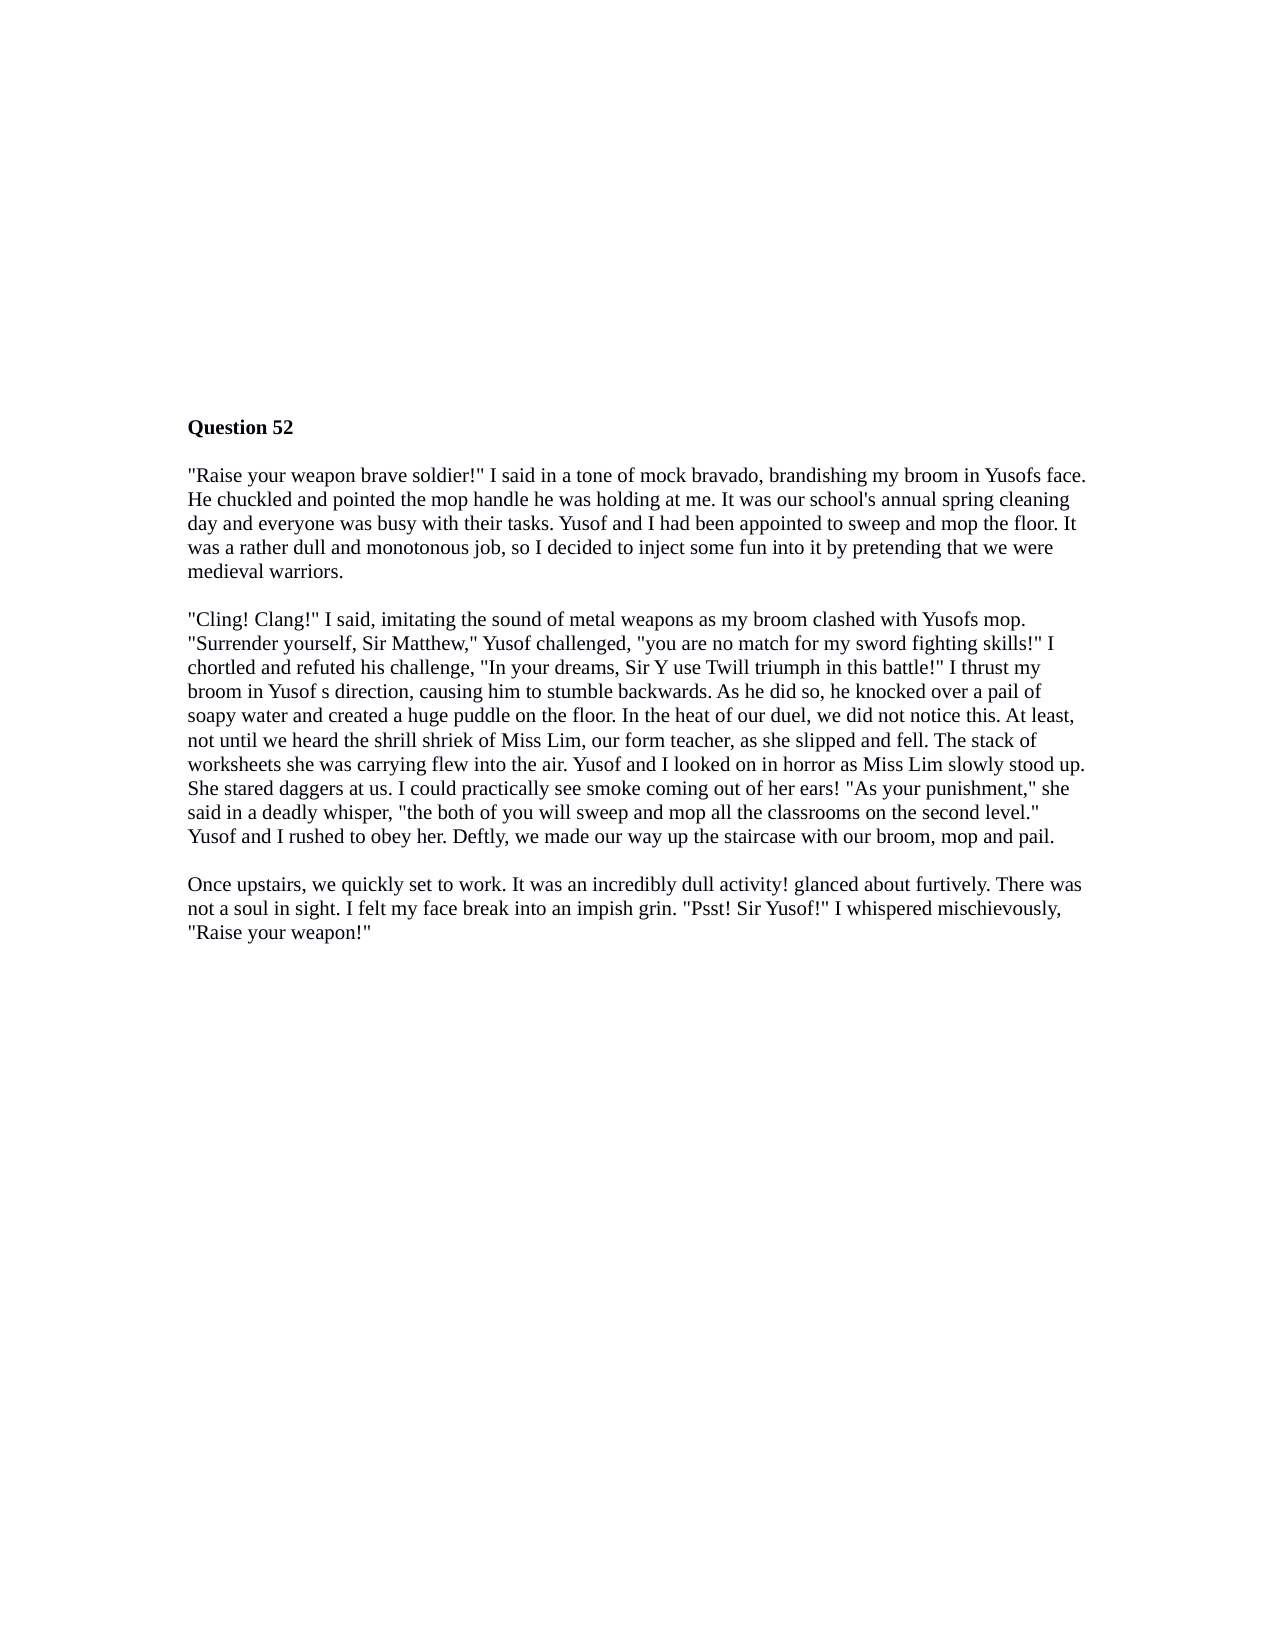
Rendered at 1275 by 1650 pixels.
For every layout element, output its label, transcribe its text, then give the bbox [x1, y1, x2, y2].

text Question 52 [187, 415, 1087, 439]
text "Raise your weapon brave soldier!" I said in a tone of mock bravado, brandishing my broom in Yusofs face. He chuckled and pointed the mop handle he was holding at me. It was our school's annual spring cleaning day and everyone was busy with their tasks. Yusof and I had been appointed to sweep and mop the floor. It was a rather dull and monotonous job, so I decided to inject some fun into it by pretending that we were medieval warriors. [187, 463, 1087, 583]
text "Cling! Clang!" I said, imitating the sound of metal weapons as my broom clashed with Yusofs mop. "Surrender yourself, Sir Matthew," Yusof challenged, "you are no match for my sword fighting skills!" I chortled and refuted his challenge, "In your dreams, Sir Y use Twill triumph in this battle!" I thrust my broom in Yusof s direction, causing him to stumble backwards. As he did so, he knocked over a pail of soapy water and created a huge puddle on the floor. In the heat of our duel, we did not notice this. At least, not until we heard the shrill shriek of Miss Lim, our form teacher, as she slipped and fell. The stack of worksheets she was carrying flew into the air. Yusof and I looked on in horror as Miss Lim slowly stood up. She stared daggers at us. I could practically see smoke coming out of her ears! "As your punishment," she said in a deadly whisper, "the both of you will sweep and mop all the classrooms on the second level." Yusof and I rushed to obey her. Deftly, we made our way up the staircase with our broom, mop and pail. [187, 607, 1087, 848]
text Once upstairs, we quickly set to work. It was an incredibly dull activity! glanced about furtively. There was not a soul in sight. I felt my face break into an impish grin. "Psst! Sir Yusof!" I whispered mischievously, "Raise your weapon!" [187, 872, 1087, 944]
